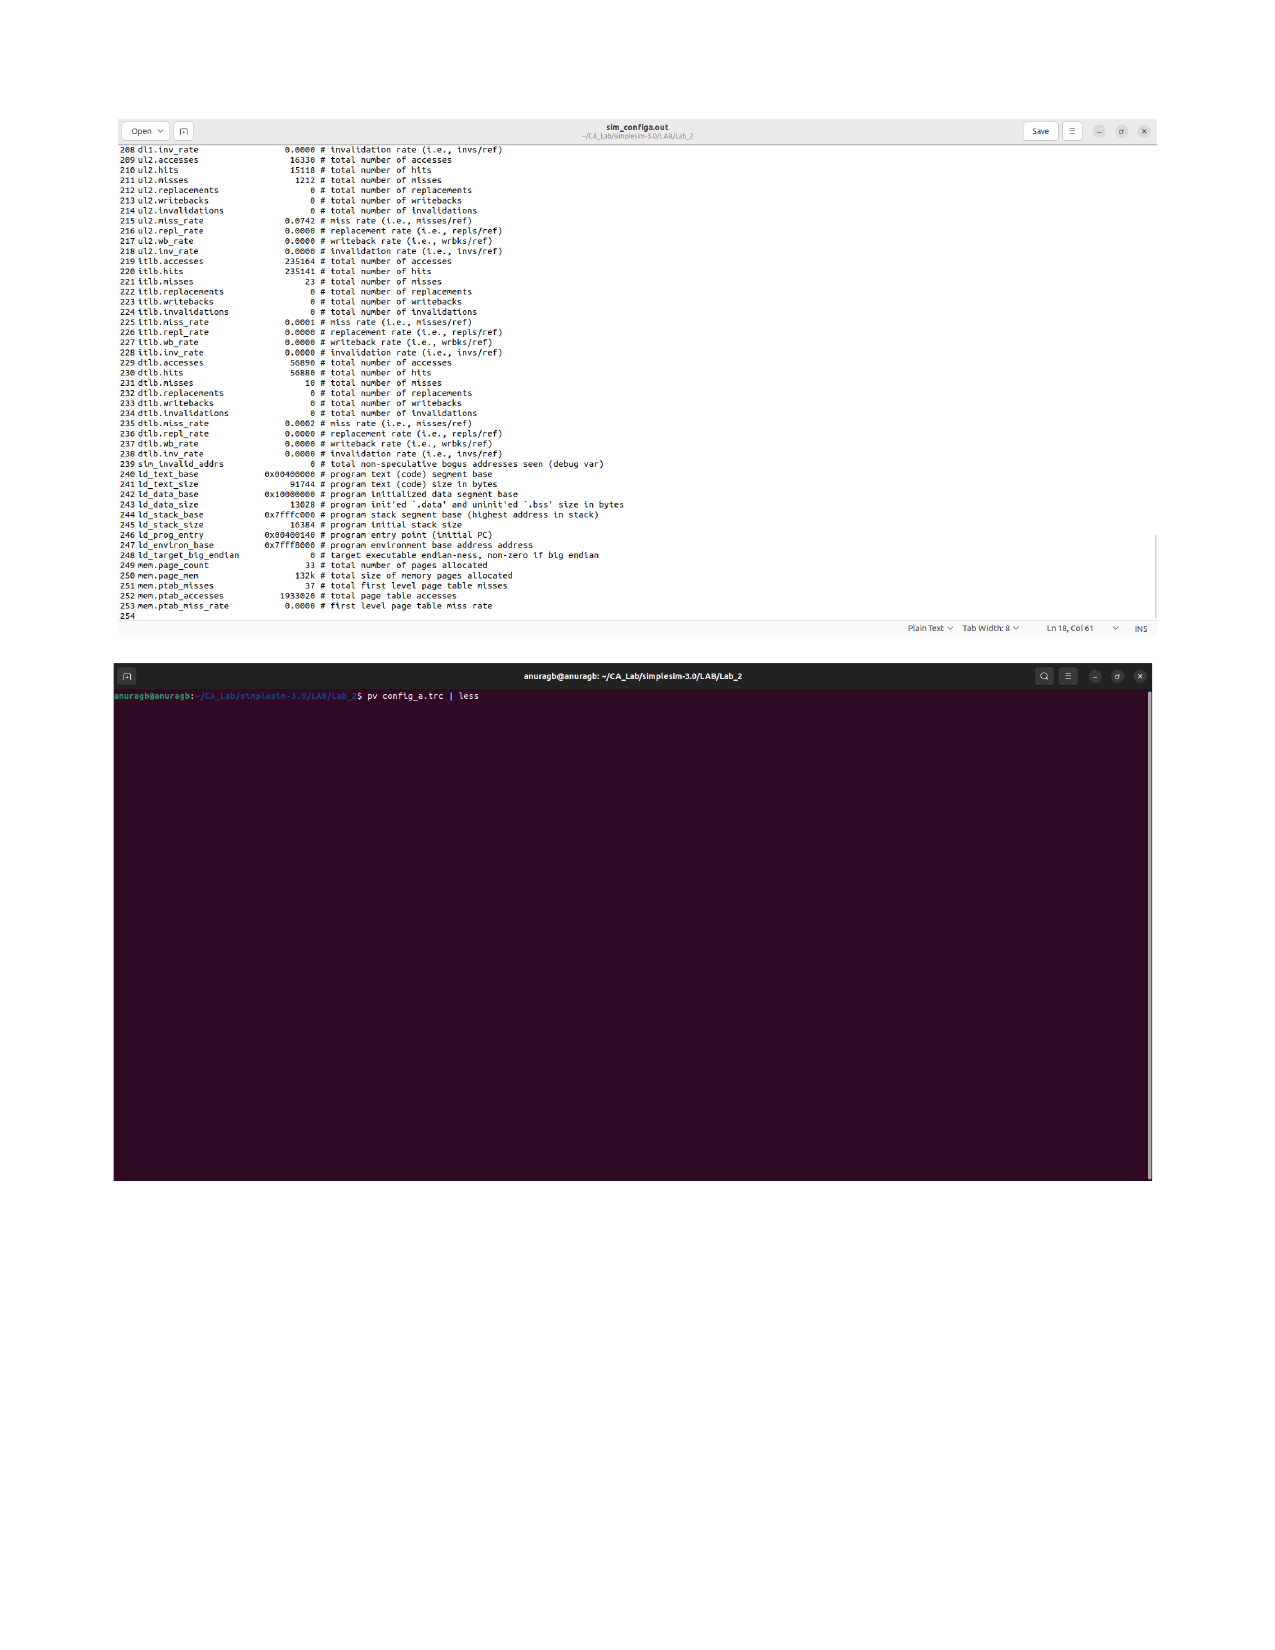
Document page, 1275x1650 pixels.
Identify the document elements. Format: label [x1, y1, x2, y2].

picture [113, 663, 1153, 1181]
picture [118, 118, 1157, 636]
